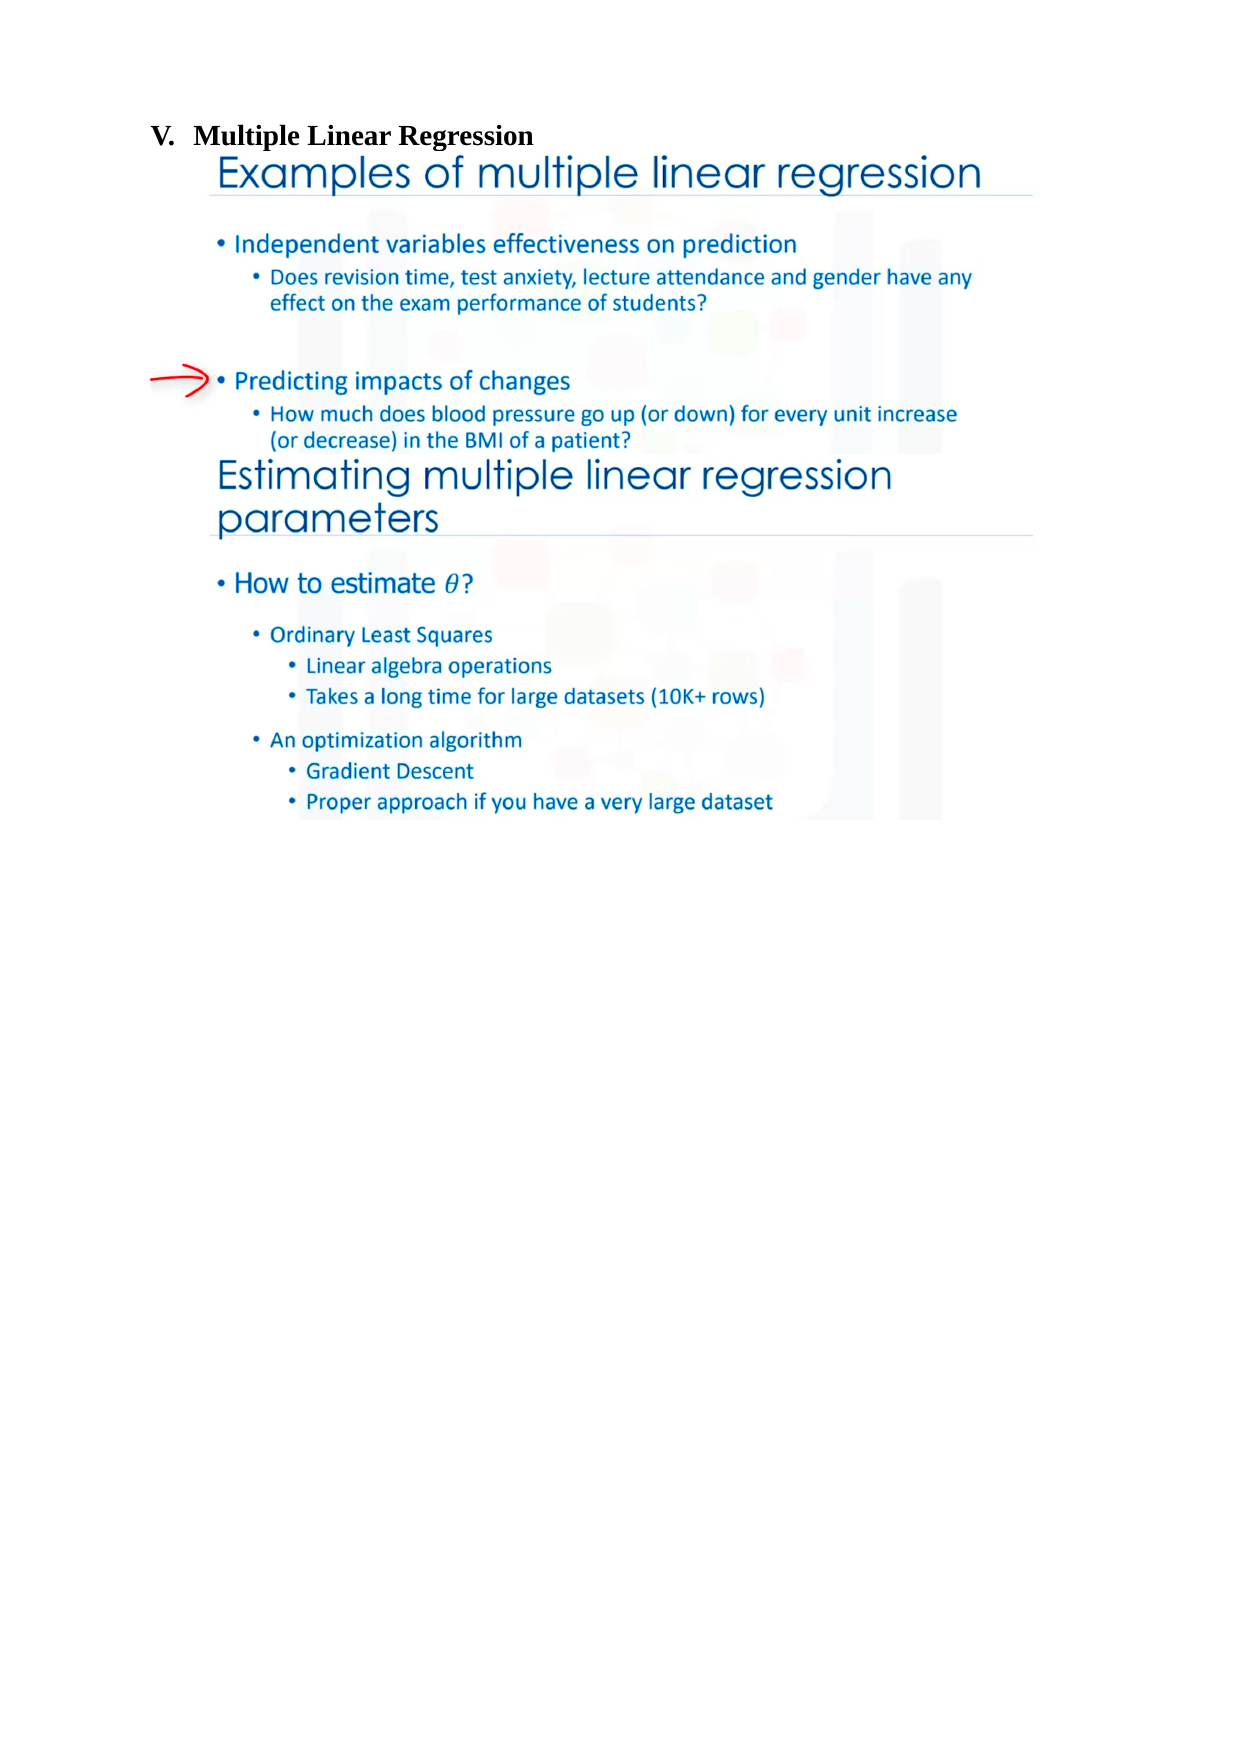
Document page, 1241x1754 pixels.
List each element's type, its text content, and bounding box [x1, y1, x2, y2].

list Multiple Linear Regression [175, 118, 1122, 151]
picture [118, 151, 1123, 820]
